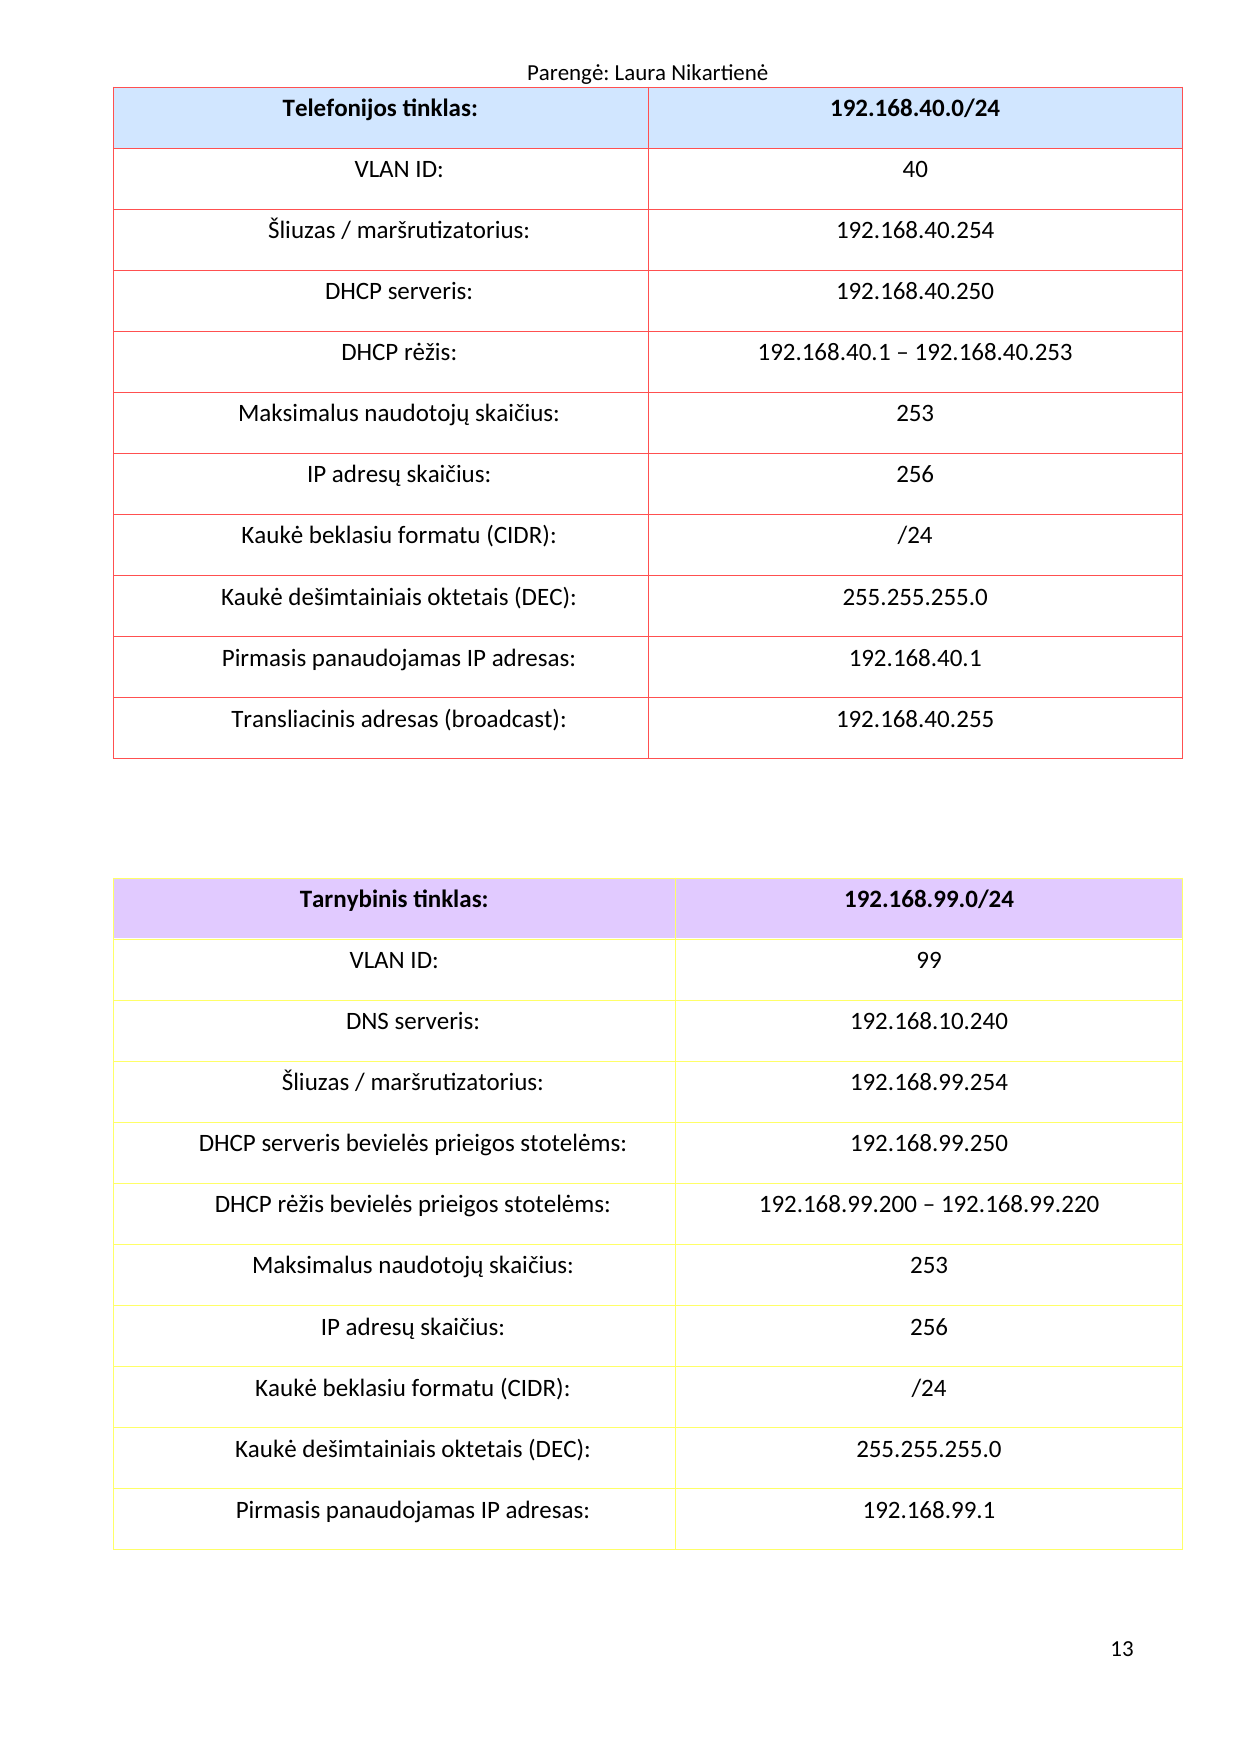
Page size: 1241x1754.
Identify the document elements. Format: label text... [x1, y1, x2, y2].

table_cell 192.168.10.240 [676, 1001, 1182, 1061]
table_cell Maksimalus naudotojų skaičius: [114, 393, 648, 453]
table_cell 192.168.40.250 [649, 271, 1182, 331]
table_cell IP adresų skaičius: [114, 454, 648, 514]
table_header Telefonijos tinklas: [114, 88, 648, 148]
table_cell /24 [649, 515, 1182, 575]
table_cell 192.168.40.1 – 192.168.40.253 [649, 332, 1182, 392]
table_cell 192.168.99.1 [676, 1489, 1182, 1549]
table_cell Šliuzas / maršrutizatorius: [114, 1062, 675, 1122]
table_cell 192.168.40.254 [649, 210, 1182, 270]
table_cell Pirmasis panaudojamas IP adresas: [114, 637, 648, 697]
table_cell 253 [676, 1245, 1182, 1305]
table_cell VLAN ID: [114, 149, 648, 209]
table_cell Kaukė beklasiu formatu (CIDR): [114, 515, 648, 575]
table_cell Pirmasis panaudojamas IP adresas: [114, 1489, 675, 1549]
table_header 192.168.99.0/24 [676, 879, 1182, 938]
table_cell 255.255.255.0 [676, 1428, 1182, 1488]
table_cell DHCP rėžis: [114, 332, 648, 392]
table_cell IP adresų skaičius: [114, 1306, 675, 1366]
table_cell 40 [649, 149, 1182, 209]
table_cell 192.168.99.200 – 192.168.99.220 [676, 1184, 1182, 1244]
table_cell Kaukė beklasiu formatu (CIDR): [114, 1367, 675, 1427]
table_cell 256 [676, 1306, 1182, 1366]
table_cell 192.168.40.1 [649, 637, 1182, 697]
table_cell 192.168.40.255 [649, 698, 1182, 758]
table_cell 253 [649, 393, 1182, 453]
table_cell DHCP rėžis bevielės prieigos stotelėms: [114, 1184, 675, 1244]
table_cell VLAN ID: [114, 940, 675, 999]
table_cell /24 [676, 1367, 1182, 1427]
table_cell DHCP serveris: [114, 271, 648, 331]
table_cell DHCP serveris bevielės prieigos stotelėms: [114, 1123, 675, 1183]
table_cell Kaukė dešimtainiais oktetais (DEC): [114, 576, 648, 636]
table_cell 192.168.99.254 [676, 1062, 1182, 1122]
table_header Tarnybinis tinklas: [114, 879, 675, 938]
table_cell 192.168.99.250 [676, 1123, 1182, 1183]
table_header 192.168.40.0/24 [649, 88, 1182, 148]
table_cell 99 [676, 940, 1182, 999]
table_cell 256 [649, 454, 1182, 514]
table_cell Transliacinis adresas (broadcast): [114, 698, 648, 758]
table_cell Šliuzas / maršrutizatorius: [114, 210, 648, 270]
table_cell Maksimalus naudotojų skaičius: [114, 1245, 675, 1305]
table_cell 255.255.255.0 [649, 576, 1182, 636]
table_cell Kaukė dešimtainiais oktetais (DEC): [114, 1428, 675, 1488]
table_cell DNS serveris: [114, 1001, 675, 1061]
